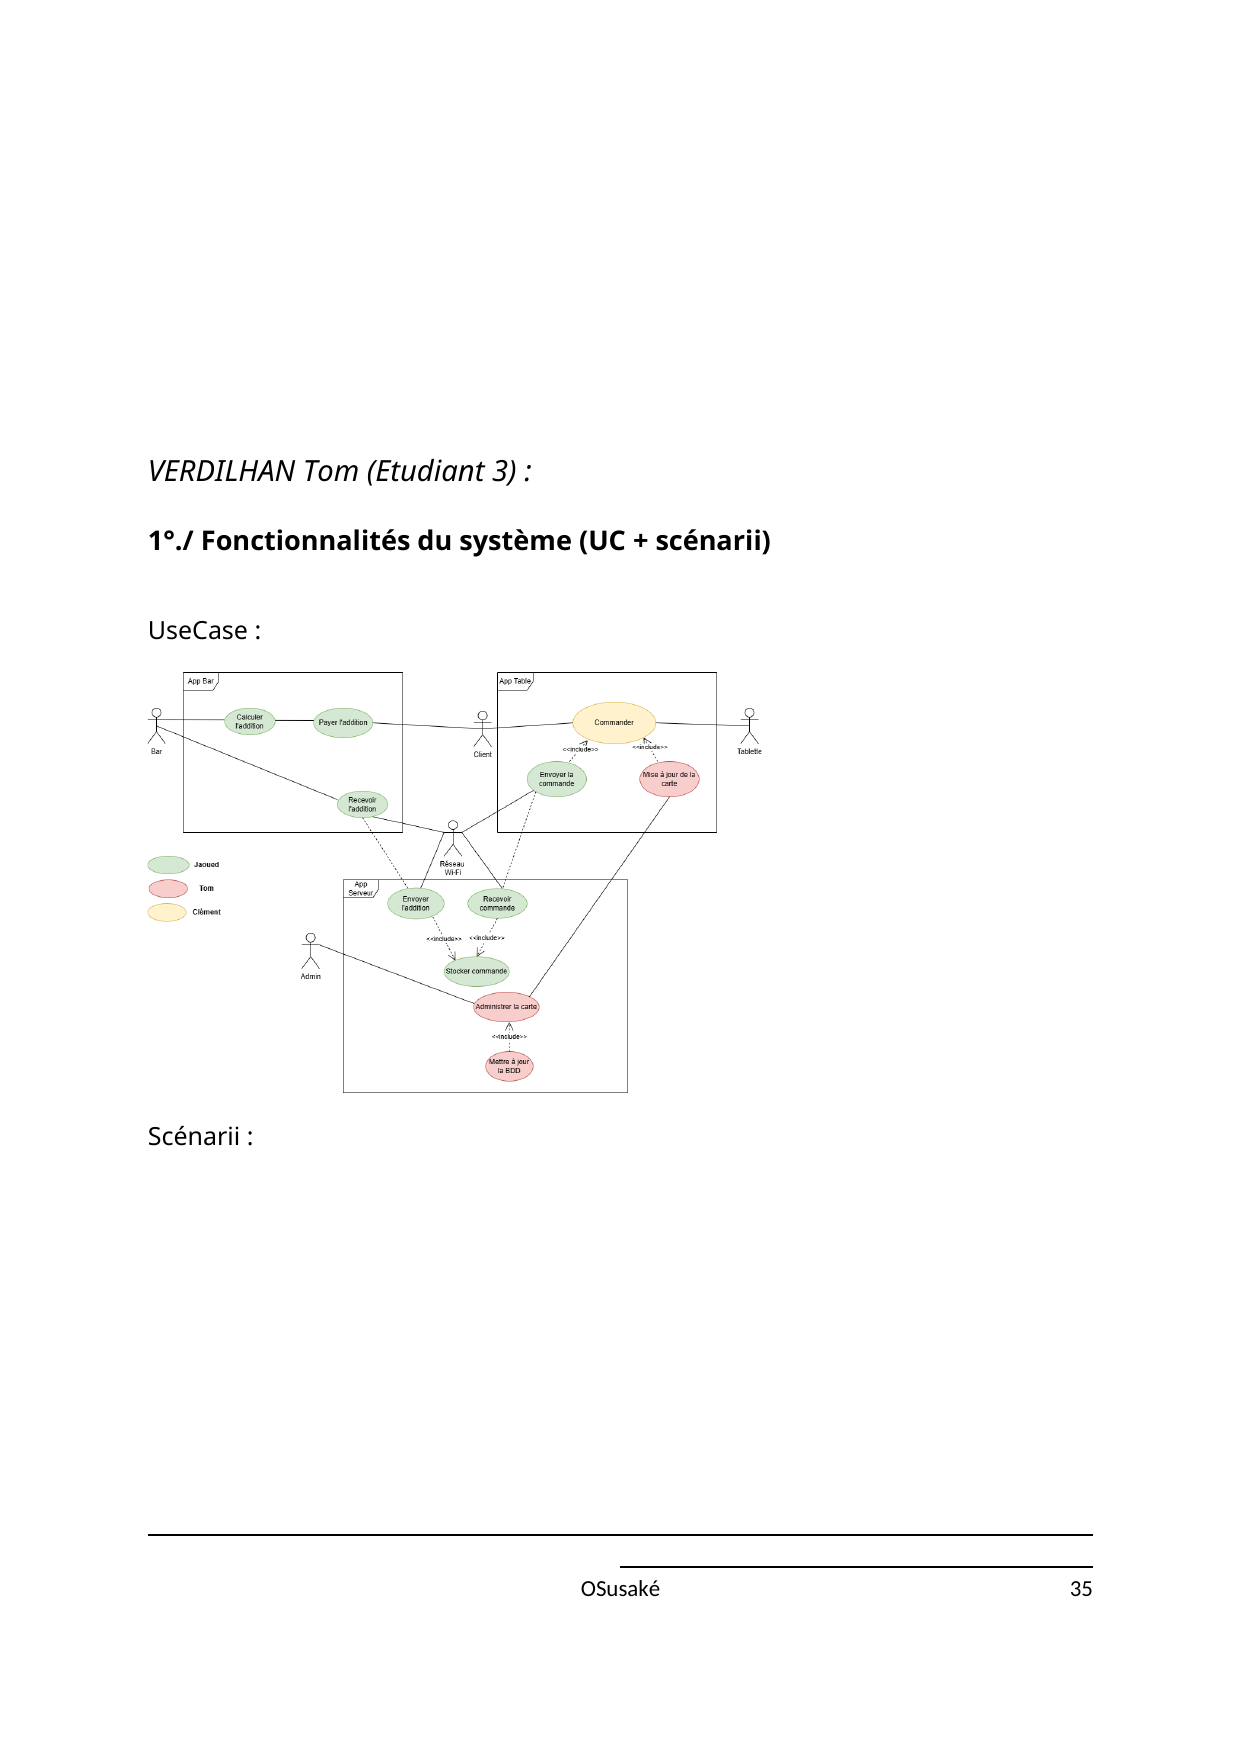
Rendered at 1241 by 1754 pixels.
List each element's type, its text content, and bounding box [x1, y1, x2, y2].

text UseCase : [148, 612, 1093, 646]
picture [147, 672, 762, 1093]
subtitle VERDILHAN Tom (Etudiant 3) : [148, 451, 1093, 490]
text Scénarii : [148, 1118, 1093, 1152]
subtitle 1°./ Fonctionnalités du système (UC + scénarii) [148, 521, 1093, 601]
